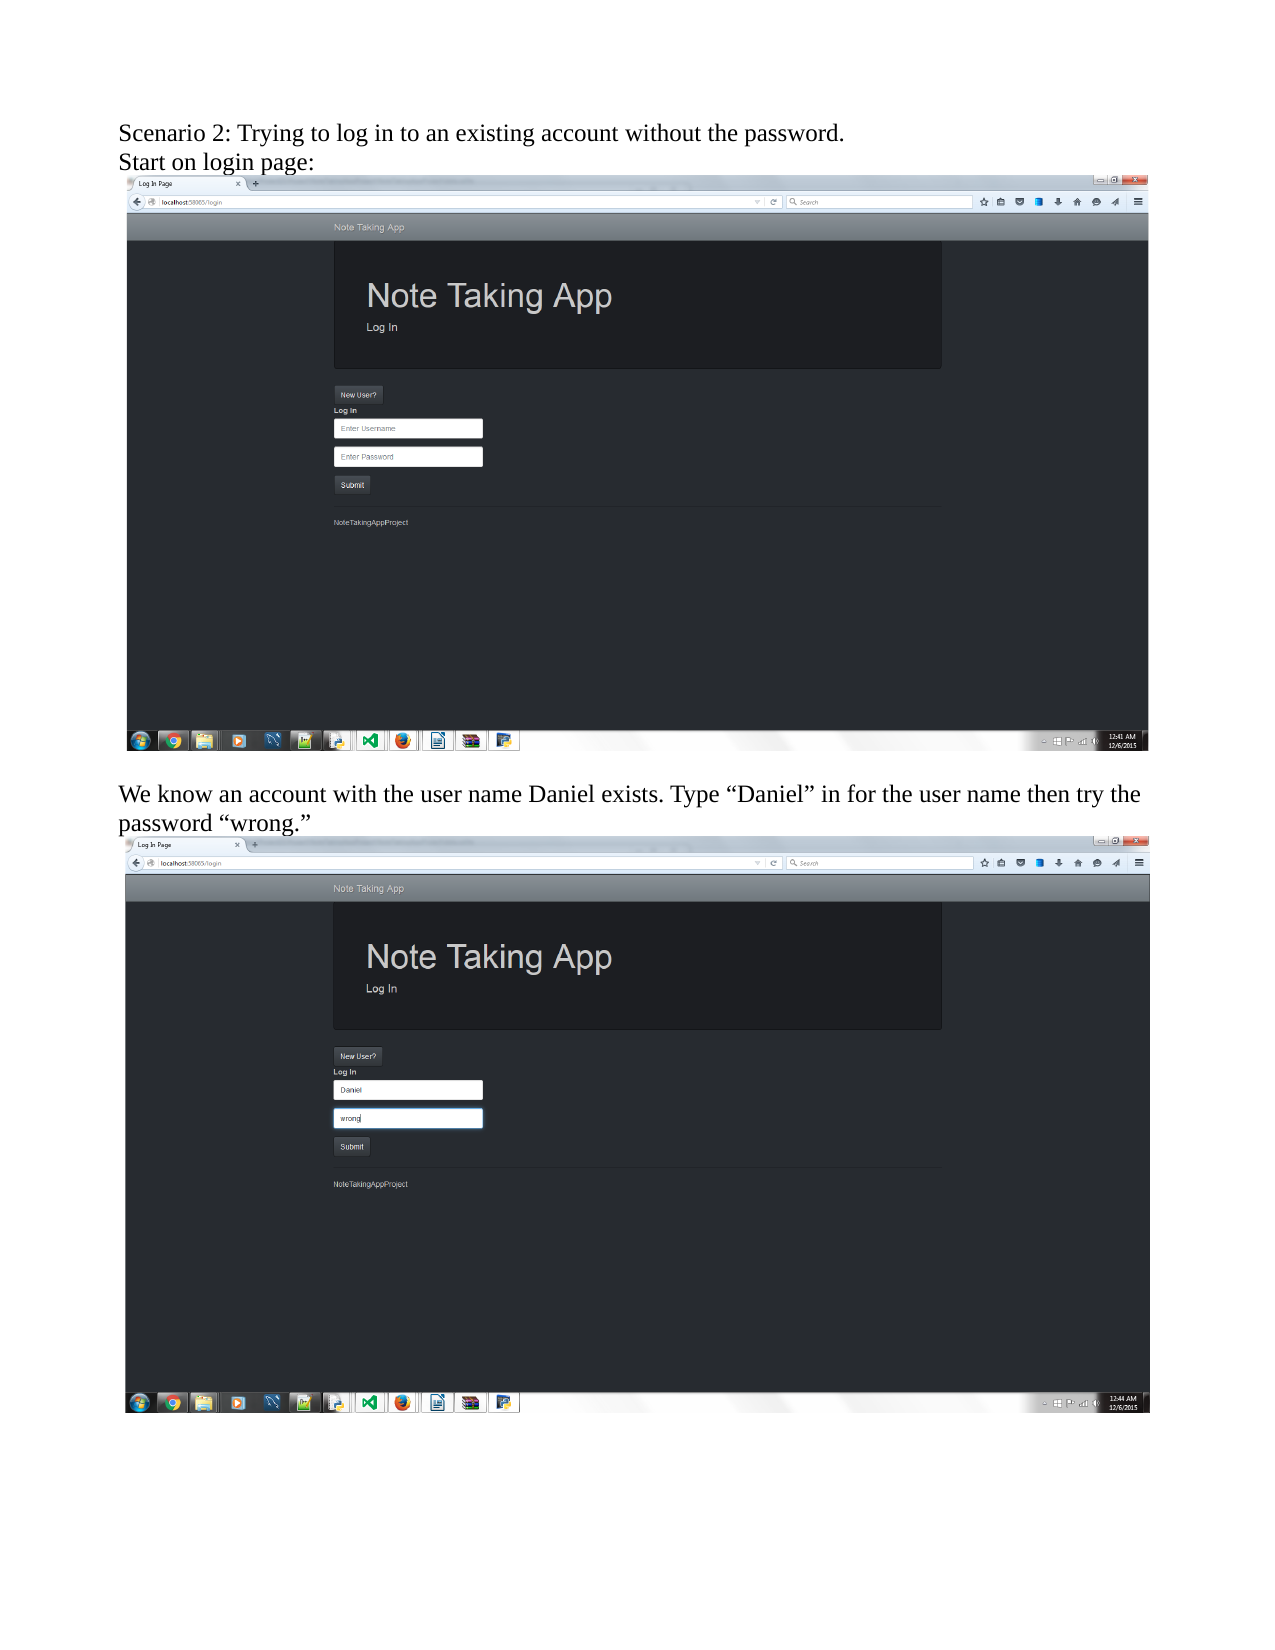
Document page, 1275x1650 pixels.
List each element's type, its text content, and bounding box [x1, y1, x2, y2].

picture [126, 175, 1149, 751]
text Start on login page: [118, 147, 1157, 176]
picture [125, 836, 1150, 1413]
text We know an account with the user name Daniel exists. Type “Daniel” in for the user name then try the password “wrong.” [118, 779, 1157, 836]
text Scenario 2: Trying to log in to an existing account without the password. [118, 118, 1157, 147]
